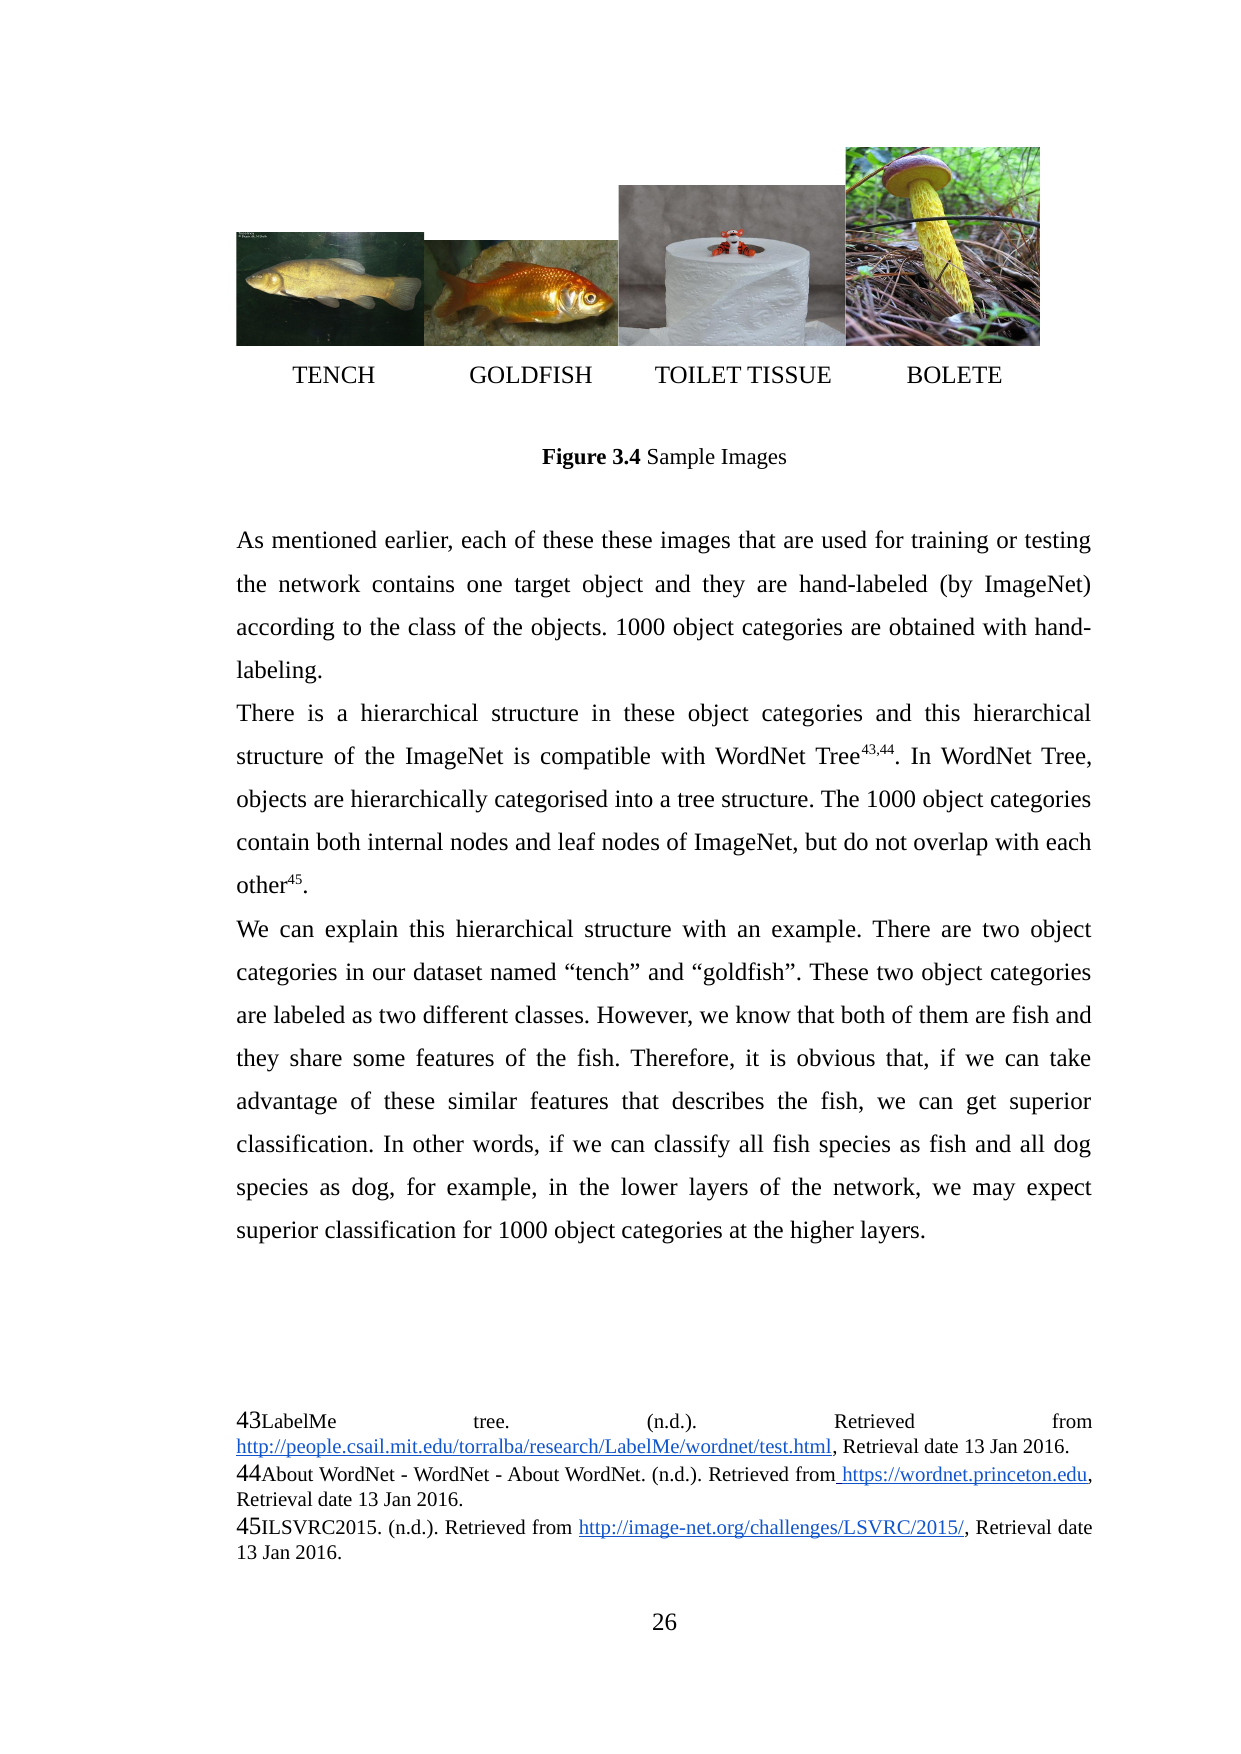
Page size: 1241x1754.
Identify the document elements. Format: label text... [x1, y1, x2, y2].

text Figure 3.4 Sample Images [236, 443, 1093, 469]
picture [236, 147, 1040, 346]
text ILSVRC2015. (n.d.). Retrieved from http://image-net.org/challenges/LSVRC/2015/, Retrieval date 13 Jan 2016. [236, 1511, 1093, 1564]
text About WordNet - WordNet - About WordNet. (n.d.). Retrieved from https://wordnet.princeton.edu, Retrieval date 13 Jan 2016. [236, 1458, 1093, 1511]
text There is a hierarchical structure in these object categories and this hierarchical structure of the ImageNet is compatible with WordNet Tree,. In WordNet Tree, objects are hierarchically categorised into a tree structure. The 1000 object categories contain both internal nodes and leaf nodes of ImageNet, but do not overlap with each other. [236, 698, 1093, 899]
text TENCH GOLDFISH TOILET TISSUE BOLETE [236, 360, 1093, 389]
text LabelMe tree. (n.d.). Retrieved from http://people.csail.mit.edu/torralba/research/LabelMe/wordnet/test.html, Retrieval date 13 Jan 2016. [236, 1406, 1093, 1458]
text As mentioned earlier, each of these these images that are used for training or testing the network contains one target object and they are hand-labeled (by ImageNet) according to the class of the objects. 1000 object categories are obtained with hand-labeling. [236, 526, 1093, 684]
text We can explain this hierarchical structure with an example. There are two object categories in our dataset named “tench” and “goldfish”. These two object categories are labeled as two different classes. However, we know that both of them are fish and they share some features of the fish. Therefore, it is obvious that, if we can take advantage of these similar features that describes the fish, we can get superior classification. In other words, if we can classify all fish species as fish and all dog species as dog, for example, in the lower layers of the network, we may expect superior classification for 1000 object categories at the higher layers. [236, 914, 1093, 1244]
